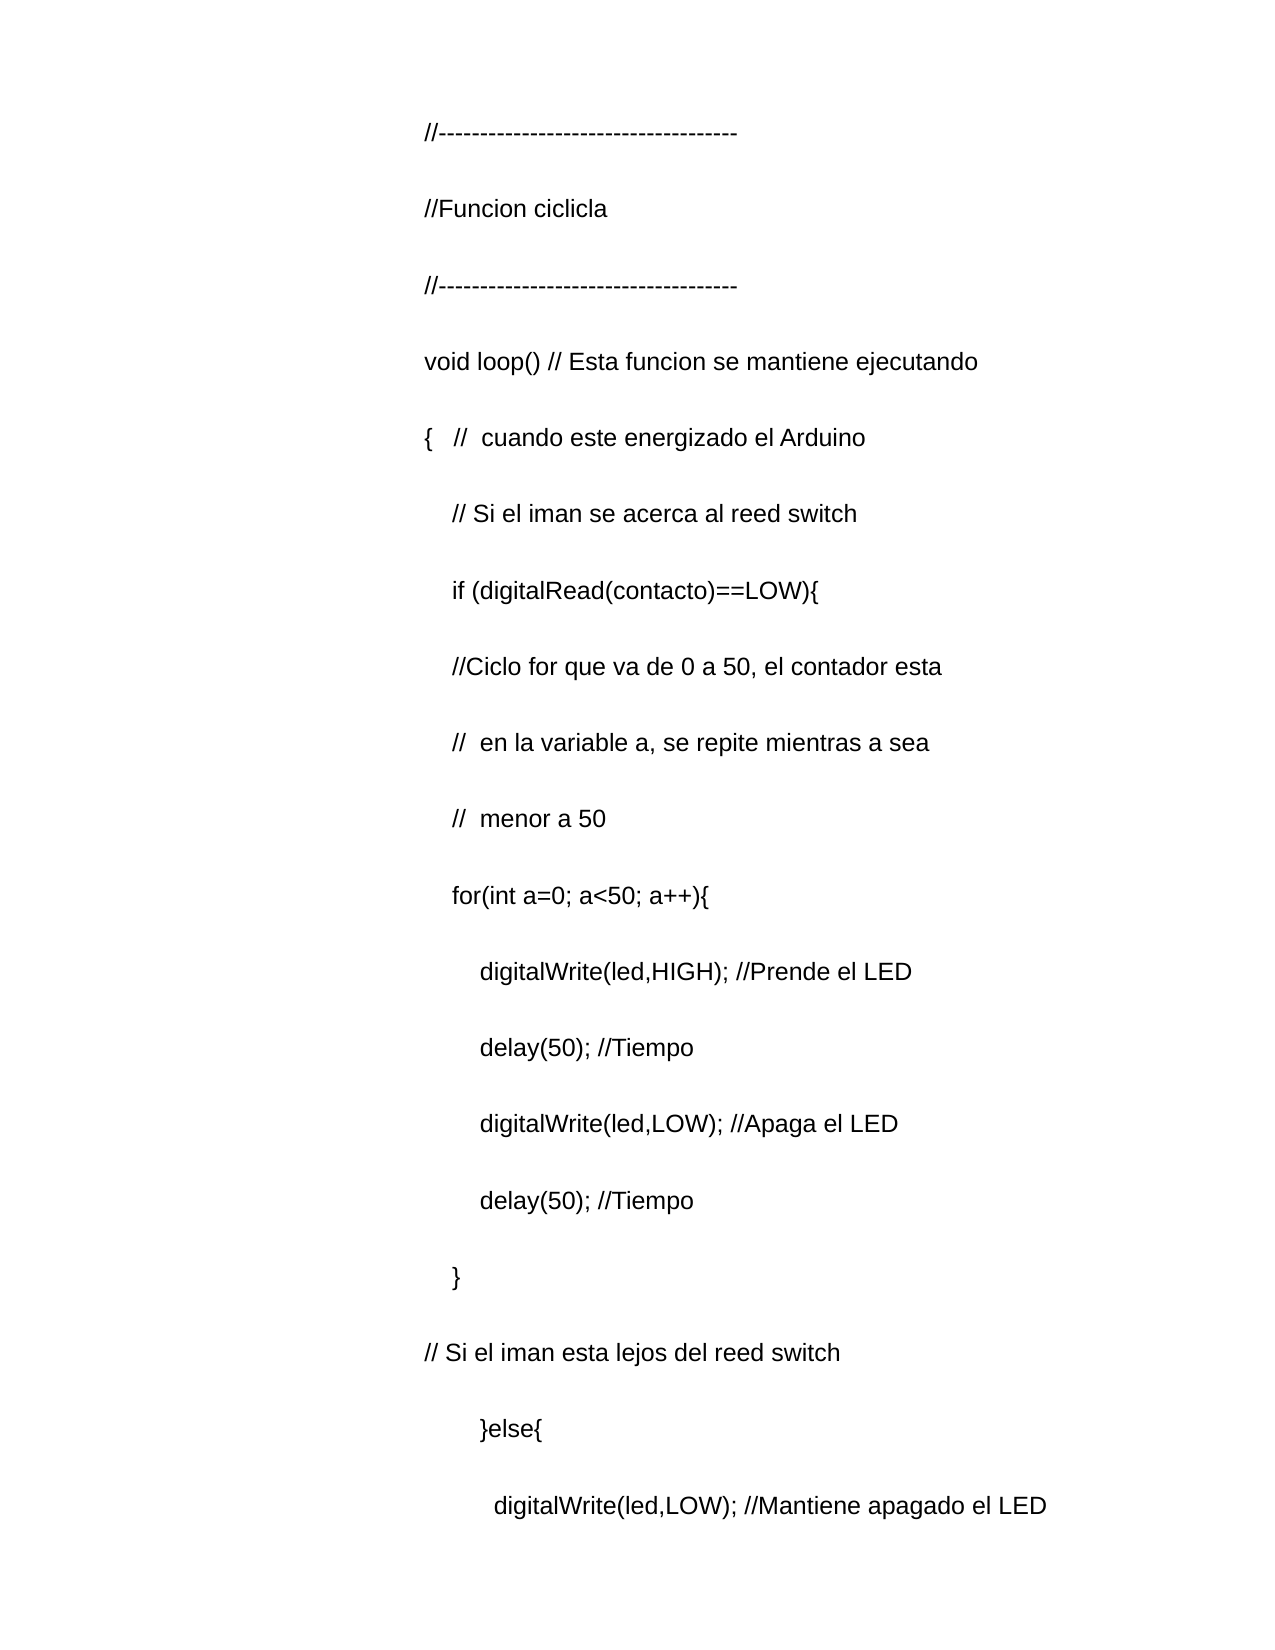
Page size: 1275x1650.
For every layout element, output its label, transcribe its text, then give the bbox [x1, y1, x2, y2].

list } [119, 1262, 1203, 1291]
list digitalWrite(led,LOW); //Mantiene apagado el LED [119, 1491, 1203, 1519]
list delay(50); //Tiempo [119, 1186, 1203, 1214]
list { // cuando este energizado el Arduino [119, 423, 1203, 452]
list //------------------------------------ [119, 118, 1203, 147]
list digitalWrite(led,HIGH); //Prende el LED [119, 957, 1203, 986]
list //Funcion ciclicla [119, 194, 1203, 223]
list //Ciclo for que va de 0 a 50, el contador esta [119, 652, 1203, 681]
list }else{ [119, 1414, 1203, 1443]
list //------------------------------------ [119, 271, 1203, 299]
list delay(50); //Tiempo [119, 1033, 1203, 1062]
list // menor a 50 [119, 804, 1203, 833]
list void loop() // Esta funcion se mantiene ejecutando [119, 347, 1203, 376]
list digitalWrite(led,LOW); //Apaga el LED [119, 1109, 1203, 1138]
list for(int a=0; a<50; a++){ [119, 881, 1203, 909]
list // Si el iman esta lejos del reed switch [119, 1338, 1203, 1367]
list // Si el iman se acerca al reed switch [119, 499, 1203, 528]
list if (digitalRead(contacto)==LOW){ [119, 576, 1203, 604]
list // en la variable a, se repite mientras a sea [119, 728, 1203, 757]
